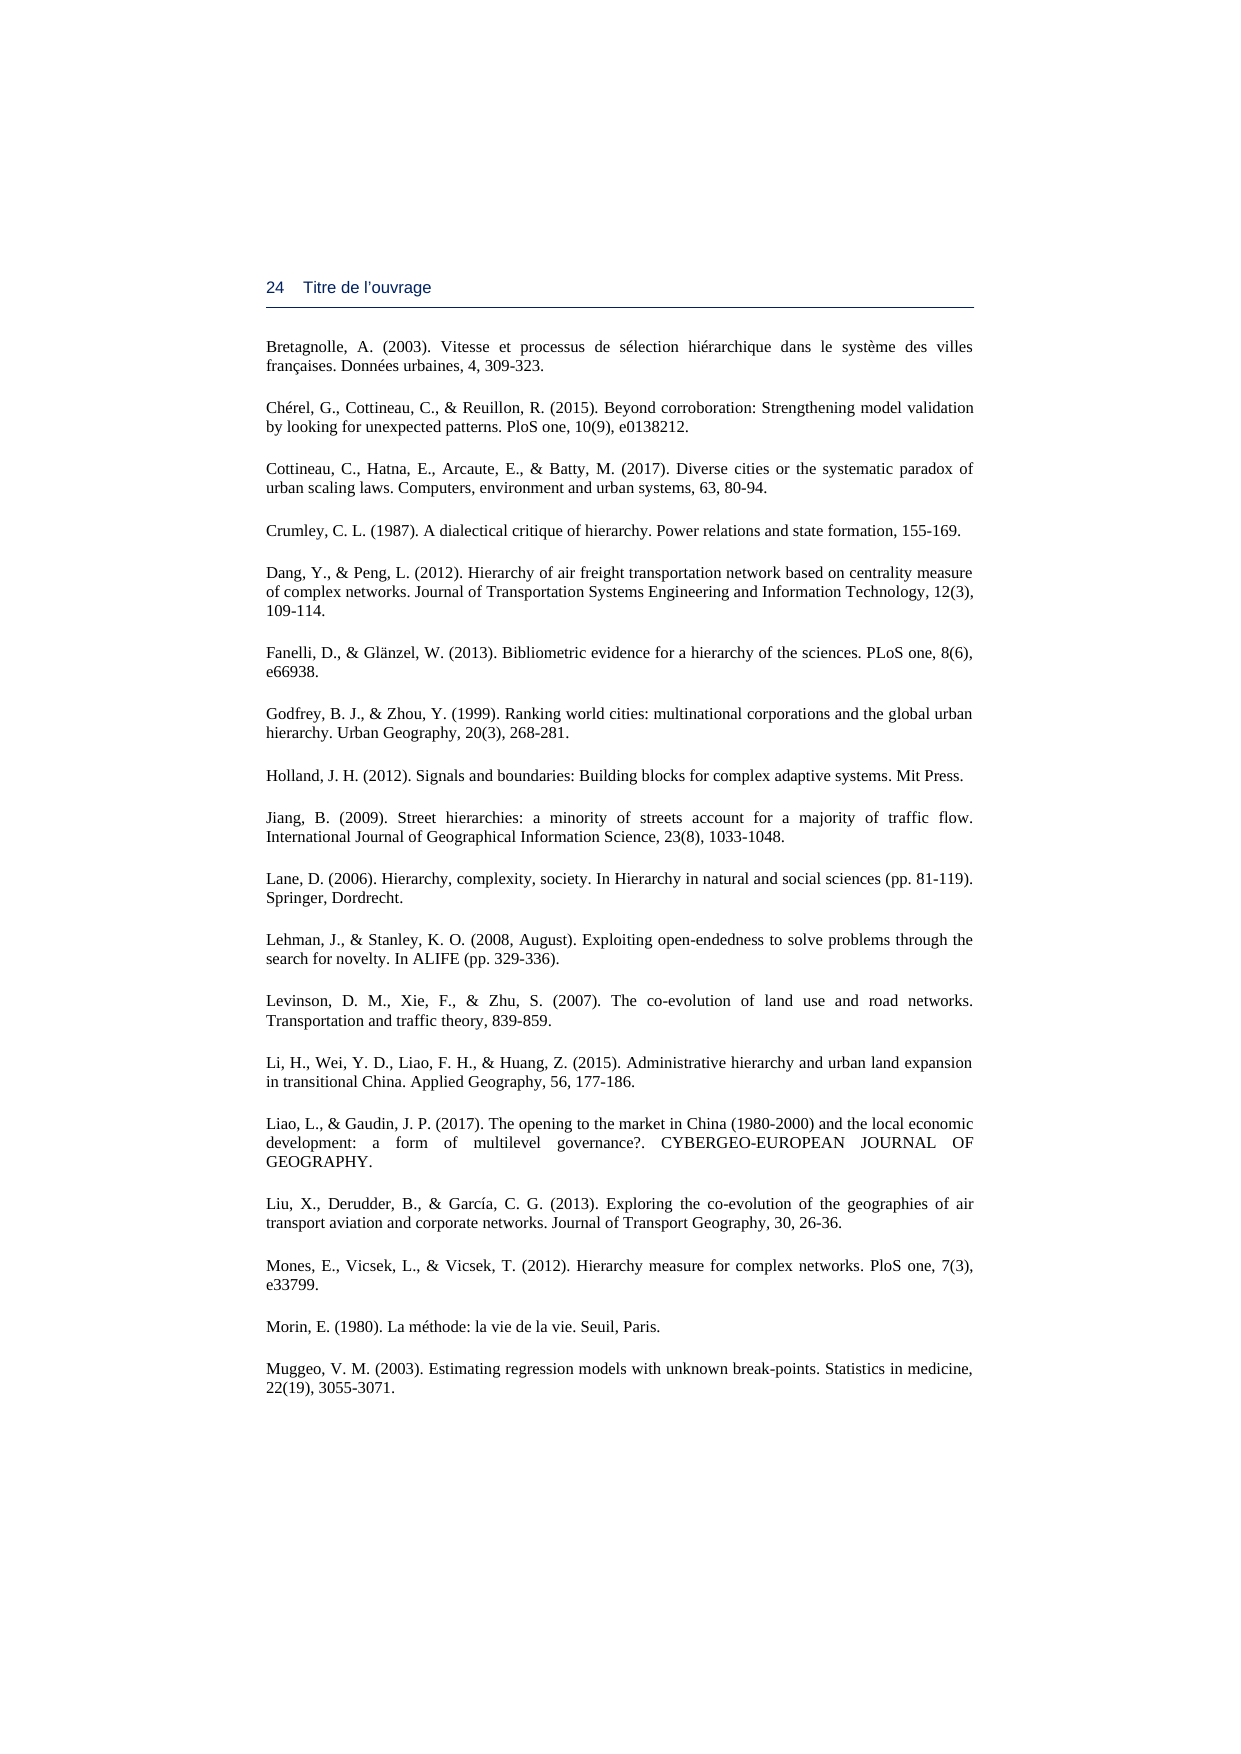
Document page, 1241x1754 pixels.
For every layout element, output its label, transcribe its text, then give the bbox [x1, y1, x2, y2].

text Godfrey, B. J., & Zhou, Y. (1999). Ranking world cities: multinational corporations and the global urban hierarchy. Urban Geography, 20(3), 268-281. [266, 704, 974, 742]
text Lane, D. (2006). Hierarchy, complexity, society. In Hierarchy in natural and social sciences (pp. 81-119). Springer, Dordrecht. [266, 869, 974, 907]
text Lehman, J., & Stanley, K. O. (2008, August). Exploiting open-endedness to solve problems through the search for novelty. In ALIFE (pp. 329-336). [266, 930, 974, 968]
text Li, H., Wei, Y. D., Liao, F. H., & Huang, Z. (2015). Administrative hierarchy and urban land expansion in transitional China. Applied Geography, 56, 177-186. [266, 1052, 974, 1091]
text Dang, Y., & Peng, L. (2012). Hierarchy of air freight transportation network based on centrality measure of complex networks. Journal of Transportation Systems Engineering and Information Technology, 12(3), 109-114. [266, 562, 974, 620]
text Muggeo, V. M. (2003). Estimating regression models with unknown break‐points. Statistics in medicine, 22(19), 3055-3071. [266, 1359, 974, 1397]
text Chérel, G., Cottineau, C., & Reuillon, R. (2015). Beyond corroboration: Strengthening model validation by looking for unexpected patterns. PloS one, 10(9), e0138212. [266, 398, 974, 436]
text Fanelli, D., & Glänzel, W. (2013). Bibliometric evidence for a hierarchy of the sciences. PLoS one, 8(6), e66938. [266, 643, 974, 681]
text Morin, E. (1980). La méthode: la vie de la vie. Seuil, Paris. [266, 1317, 974, 1336]
text Mones, E., Vicsek, L., & Vicsek, T. (2012). Hierarchy measure for complex networks. PloS one, 7(3), e33799. [266, 1255, 974, 1294]
text Holland, J. H. (2012). Signals and boundaries: Building blocks for complex adaptive systems. Mit Press. [266, 765, 974, 784]
text Crumley, C. L. (1987). A dialectical critique of hierarchy. Power relations and state formation, 155-169. [266, 520, 974, 539]
text Jiang, B. (2009). Street hierarchies: a minority of streets account for a majority of traffic flow. International Journal of Geographical Information Science, 23(8), 1033-1048. [266, 807, 974, 846]
text Liao, L., & Gaudin, J. P. (2017). The opening to the market in China (1980-2000) and the local economic development: a form of multilevel governance?. CYBERGEO-EUROPEAN JOURNAL OF GEOGRAPHY. [266, 1114, 974, 1171]
text Levinson, D. M., Xie, F., & Zhu, S. (2007). The co-evolution of land use and road networks. Transportation and traffic theory, 839-859. [266, 991, 974, 1029]
text Cottineau, C., Hatna, E., Arcaute, E., & Batty, M. (2017). Diverse cities or the systematic paradox of urban scaling laws. Computers, environment and urban systems, 63, 80-94. [266, 459, 974, 497]
text Bretagnolle, A. (2003). Vitesse et processus de sélection hiérarchique dans le système des villes françaises. Données urbaines, 4, 309-323. [266, 337, 974, 375]
text Liu, X., Derudder, B., & García, C. G. (2013). Exploring the co-evolution of the geographies of air transport aviation and corporate networks. Journal of Transport Geography, 30, 26-36. [266, 1194, 974, 1232]
